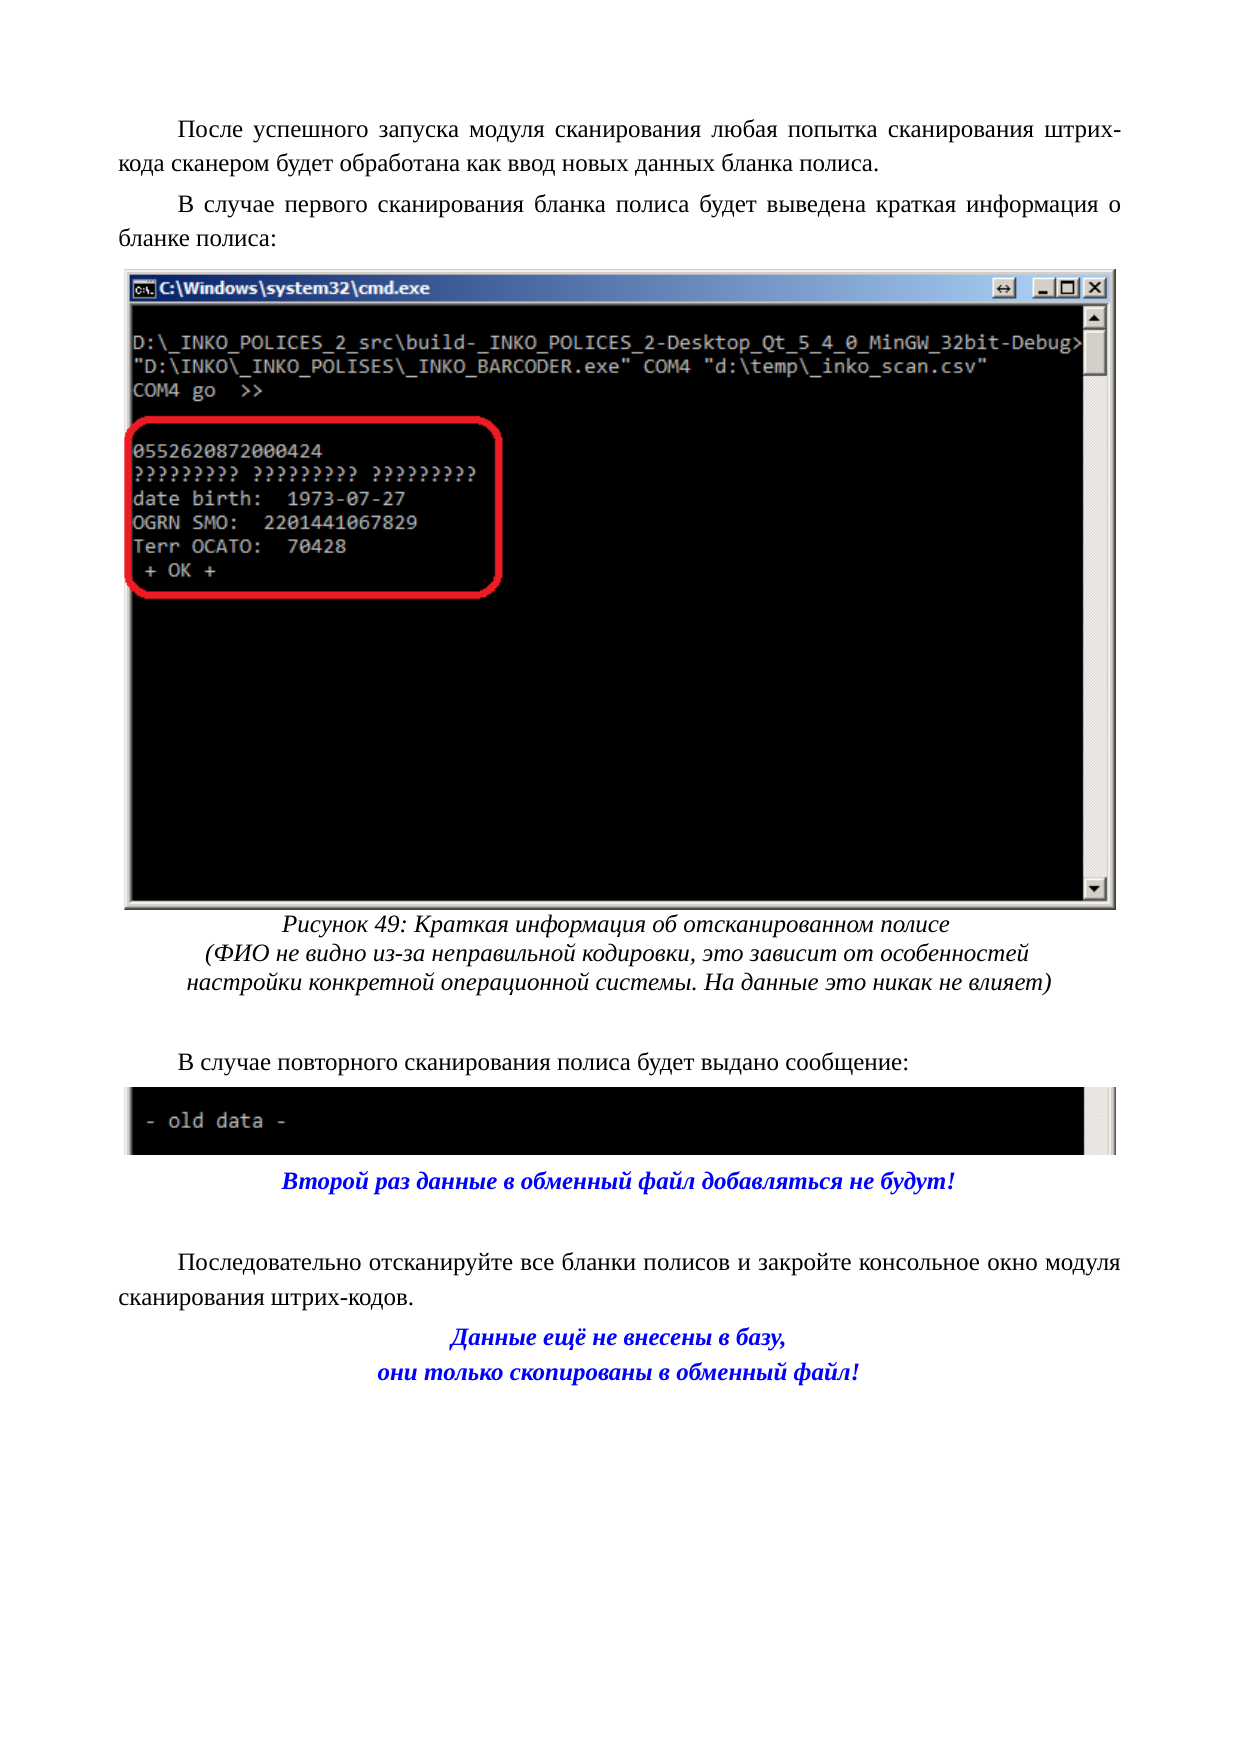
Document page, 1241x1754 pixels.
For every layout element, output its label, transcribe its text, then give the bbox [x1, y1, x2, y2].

text Рисунок 49: Краткая информация об отсканированном полисе (ФИО не видно из-за неправильной кодировки, это зависит от особенностей настройки конкретной операционной системы. На данные это никак не влияет) [118, 269, 1122, 995]
text Последовательно отсканируйте все бланки полисов и закройте консольное окно модуля сканирования штрих-кодов. [118, 1247, 1122, 1310]
text Данные ещё не внесены в базу, они только скопированы в обменный файл! [118, 1322, 1122, 1385]
text В случае первого сканирования бланка полиса будет выведена краткая информация о бланке полиса: [118, 189, 1122, 252]
text После успешного запуска модуля сканирования любая попытка сканирования штрих-кода сканером будет обработана как ввод новых данных бланка полиса. [118, 114, 1122, 177]
text В случае повторного сканирования полиса будет выдано сообщение: [118, 1047, 1122, 1076]
text Второй раз данные в обменный файл добавляться не будут! [118, 1166, 1122, 1195]
picture [124, 269, 1116, 910]
